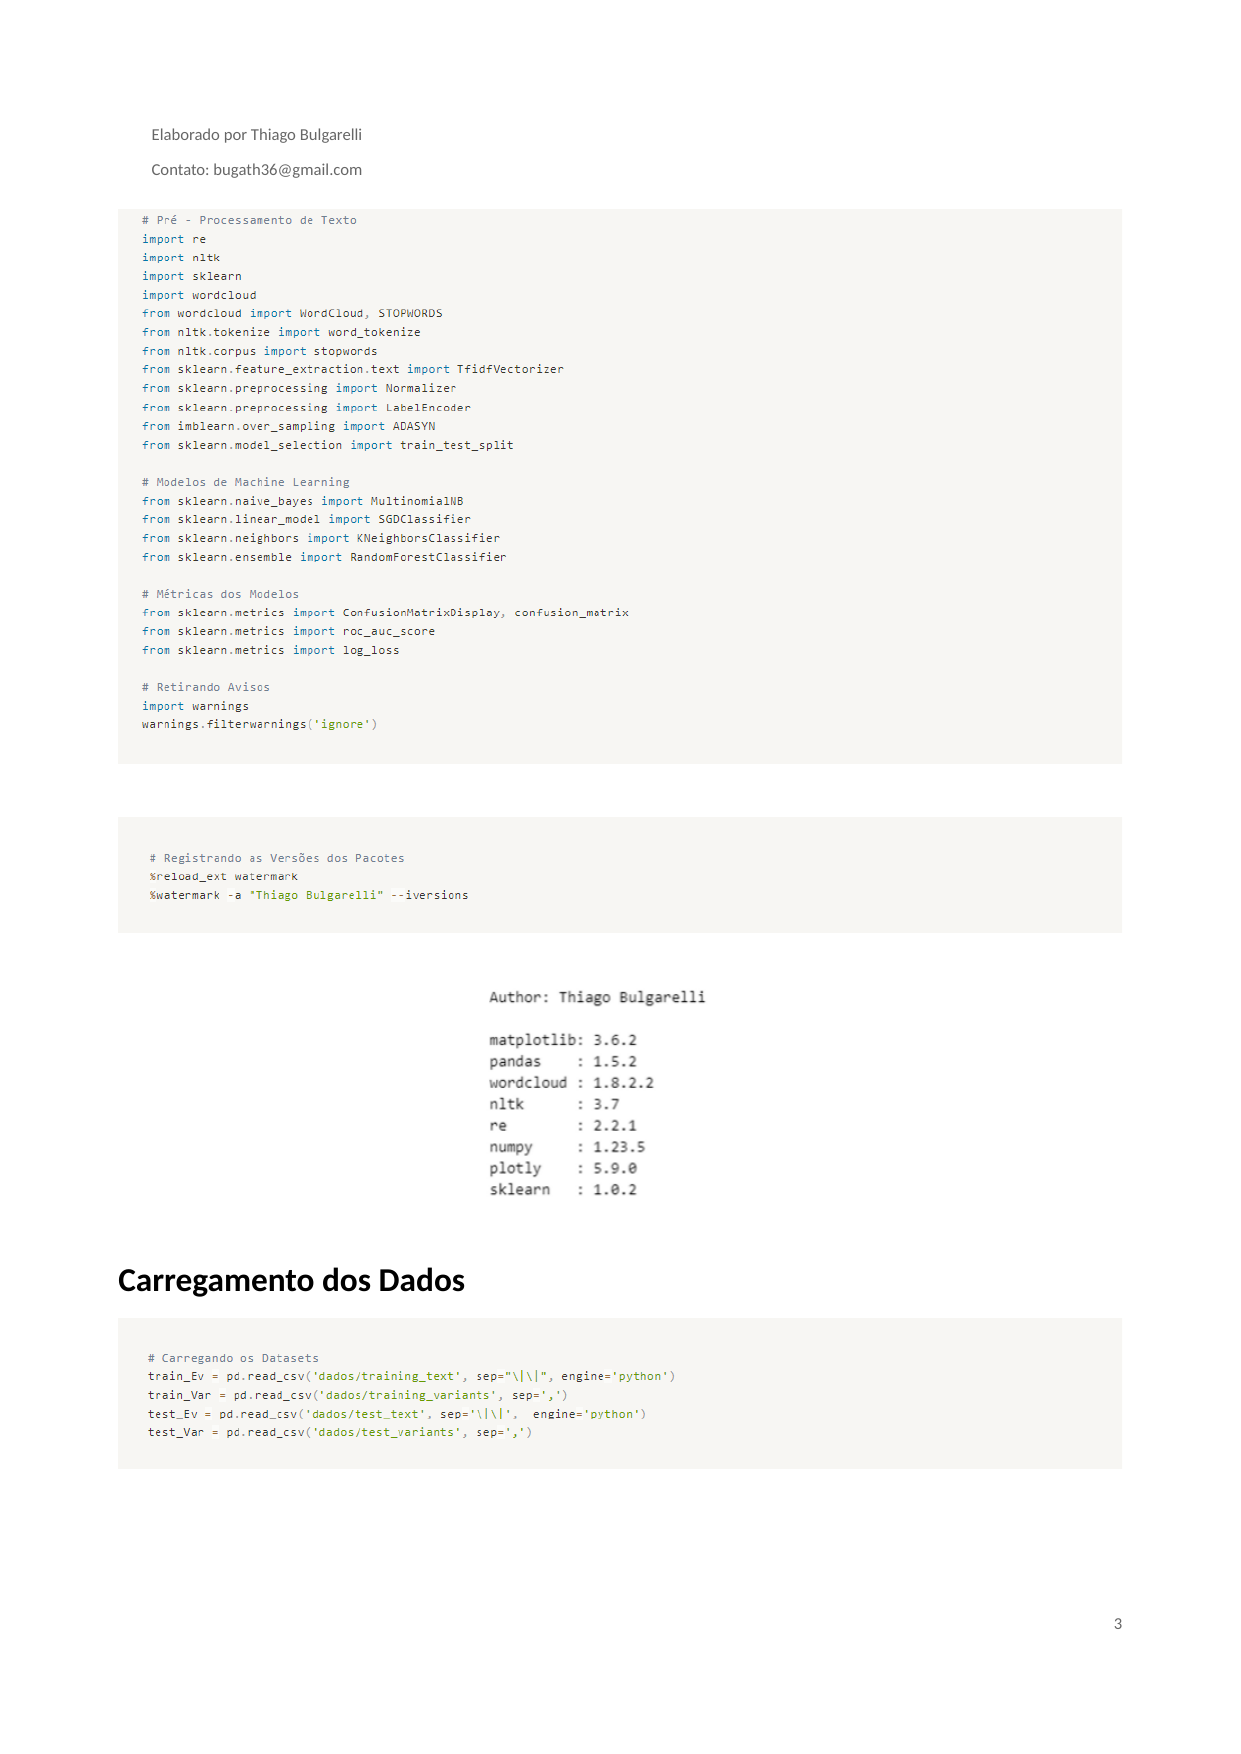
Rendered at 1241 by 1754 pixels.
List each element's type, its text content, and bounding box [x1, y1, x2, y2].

subtitle Carregamento dos Dados [118, 1259, 1122, 1300]
picture [118, 1318, 1123, 1469]
picture [118, 817, 1123, 933]
picture [118, 209, 1123, 764]
